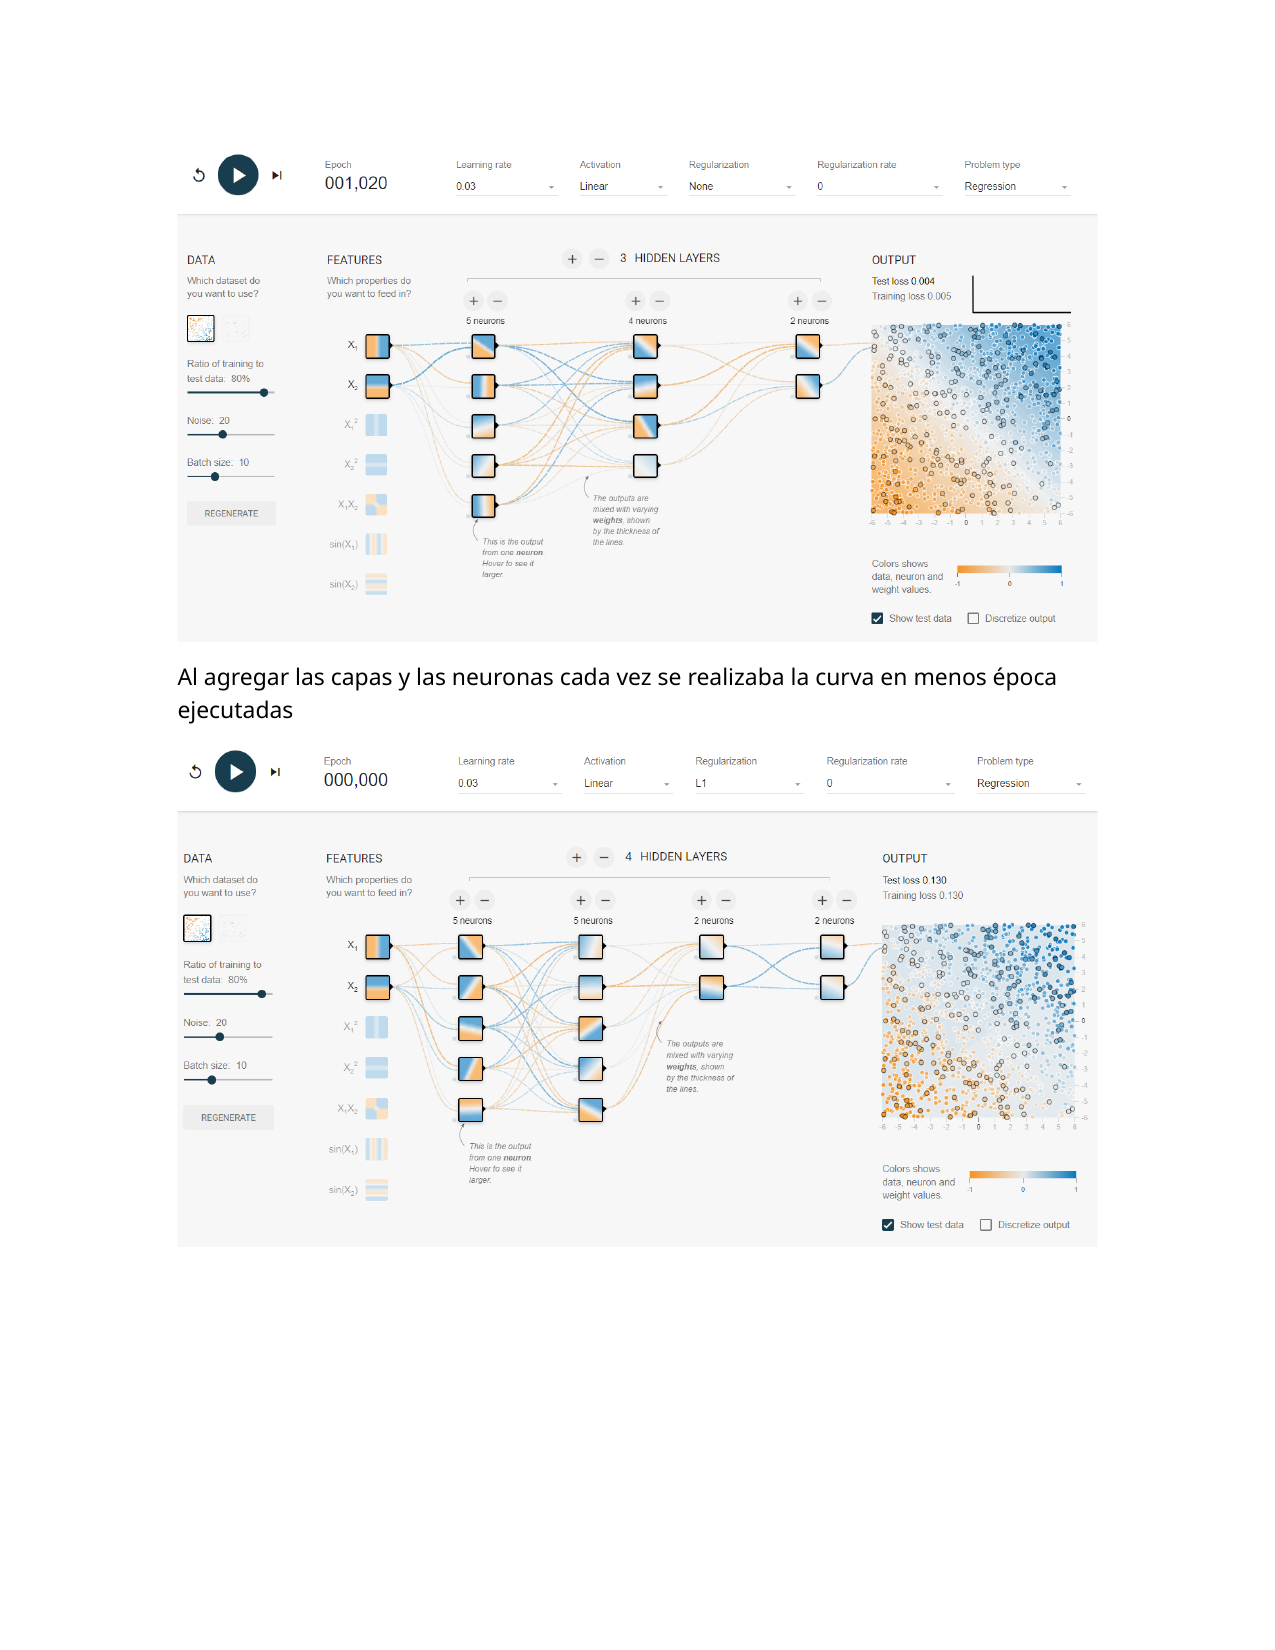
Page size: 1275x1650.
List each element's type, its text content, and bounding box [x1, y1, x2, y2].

text Al agregar las capas y las neuronas cada vez se realizaba la curva en menos época ejecutadas [177, 661, 1098, 725]
